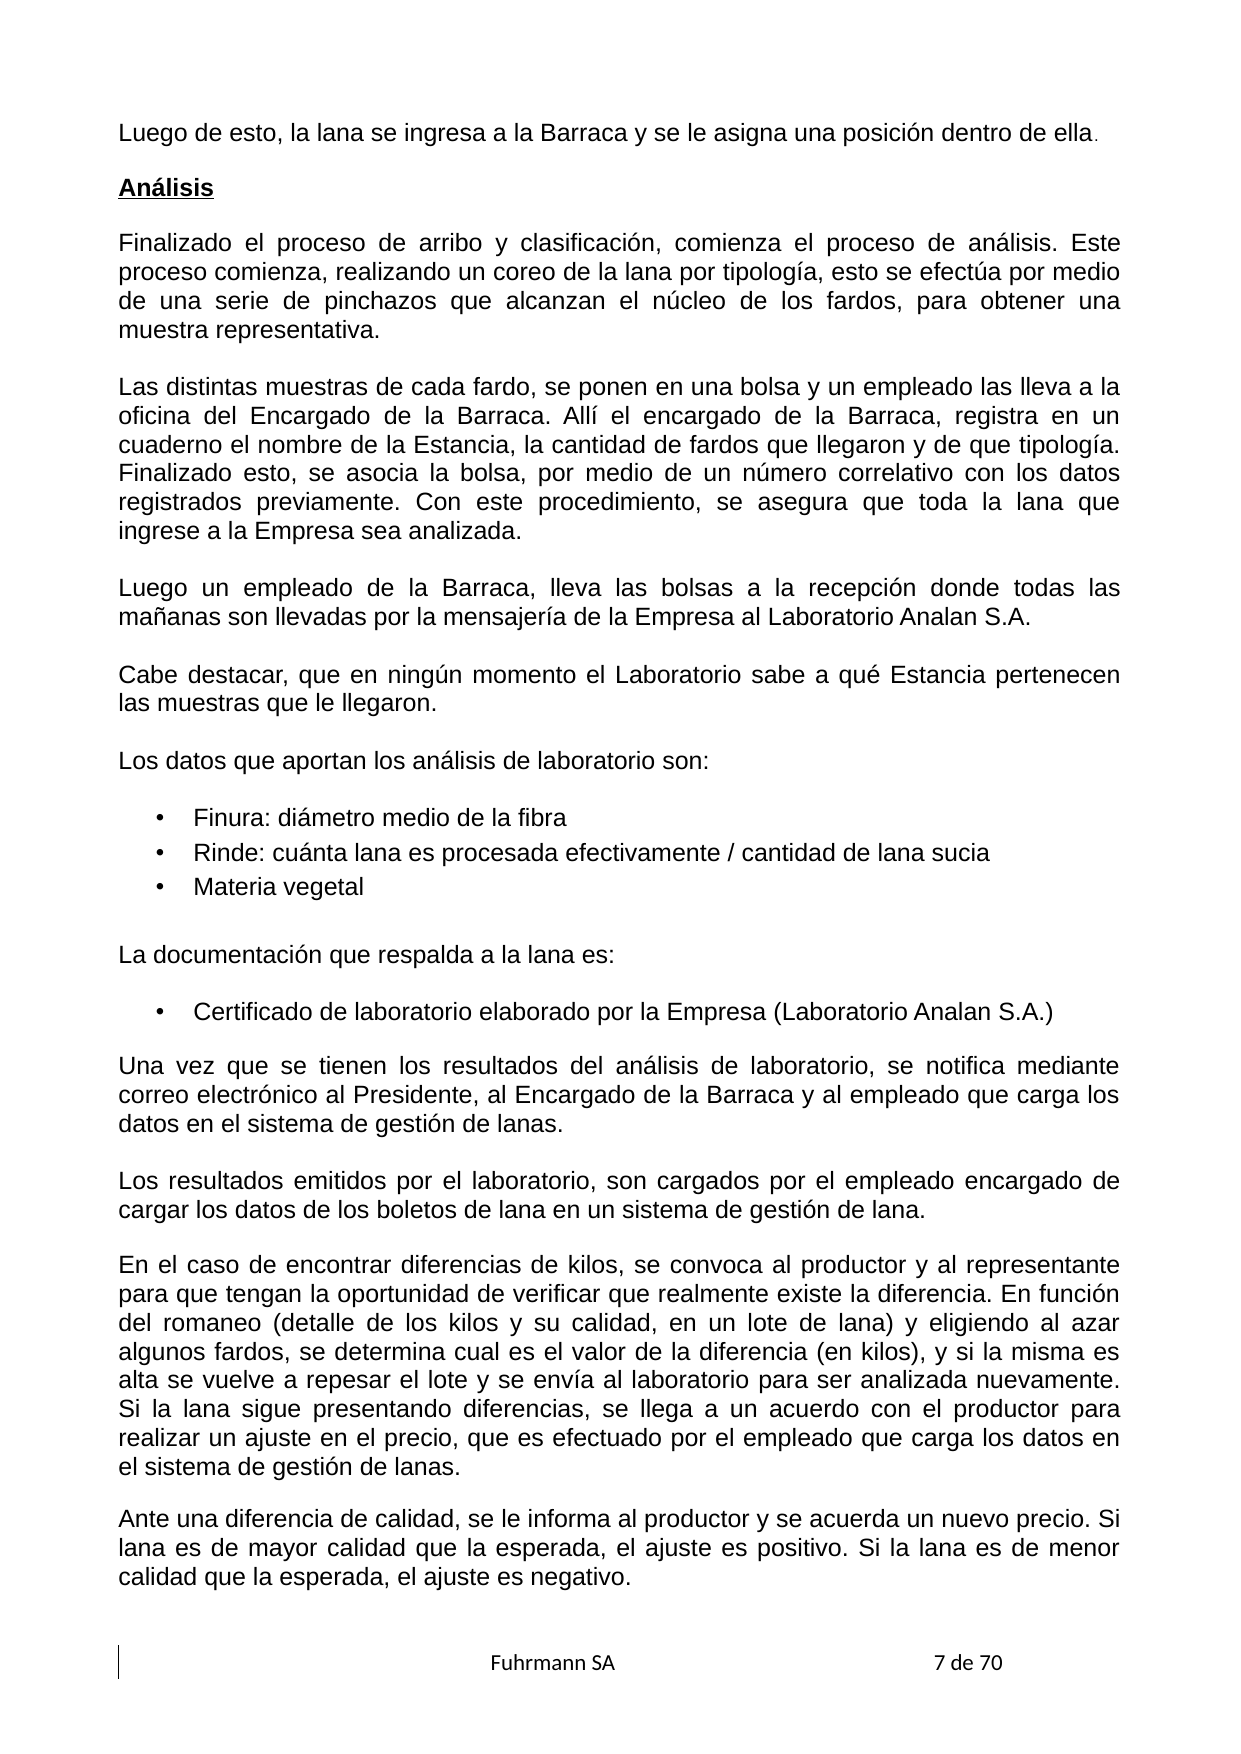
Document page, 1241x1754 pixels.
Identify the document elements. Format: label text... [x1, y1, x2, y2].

text Luego un empleado de la Barraca, lleva las bolsas a la recepción donde todas las mañanas son llevadas por la mensajería de la Empresa al Laboratorio Analan S.A. [118, 573, 1122, 631]
text En el caso de encontrar diferencias de kilos, se convoca al productor y al representante para que tengan la oportunidad de verificar que realmente existe la diferencia. En función del romaneo (detalle de los kilos y su calidad, en un lote de lana) y eligiendo al azar algunos fardos, se determina cual es el valor de la diferencia (en kilos), y si la misma es alta se vuelve a repesar el lote y se envía al laboratorio para ser analizada nuevamente. Si la lana sigue presentando diferencias, se llega a un acuerdo con el productor para realizar un ajuste en el precio, que es efectuado por el empleado que carga los datos en el sistema de gestión de lanas. [118, 1250, 1122, 1480]
list Finura: diámetro medio de la fibra [156, 803, 1122, 832]
list Rinde: cuánta lana es procesada efectivamente / cantidad de lana sucia [156, 837, 1122, 866]
text Cabe destacar, que en ningún momento el Laboratorio sabe a qué Estancia pertenecen las muestras que le llegaron. [118, 659, 1122, 717]
text La documentación que respalda a la lana es: [118, 940, 1122, 969]
list Materia vegetal [156, 872, 1122, 901]
text Las distintas muestras de cada fardo, se ponen en una bolsa y un empleado las lleva a la oficina del Encargado de la Barraca. Allí el encargado de la Barraca, registra en un cuaderno el nombre de la Estancia, la cantidad de fardos que llegaron y de que tipología. Finalizado esto, se asocia la bolsa, por medio de un número correlativo con los datos registrados previamente. Con este procedimiento, se asegura que toda la lana que ingrese a la Empresa sea analizada. [118, 372, 1122, 544]
text Ante una diferencia de calidad, se le informa al productor y se acuerda un nuevo precio. Si lana es de mayor calidad que la esperada, el ajuste es positivo. Si la lana es de menor calidad que la esperada, el ajuste es negativo. [118, 1504, 1122, 1590]
list Certificado de laboratorio elaborado por la Empresa (Laboratorio Analan S.A.) [156, 997, 1122, 1026]
text Los datos que aportan los análisis de laboratorio son: [118, 746, 1122, 774]
text Luego de esto, la lana se ingresa a la Barraca y se le asigna una posición dentro de ella. [118, 118, 1122, 147]
text Análisis [118, 173, 1122, 202]
text Los resultados emitidos por el laboratorio, son cargados por el empleado encargado de cargar los datos de los boletos de lana en un sistema de gestión de lana. [118, 1166, 1122, 1224]
text Una vez que se tienen los resultados del análisis de laboratorio, se notifica mediante correo electrónico al Presidente, al Encargado de la Barraca y al empleado que carga los datos en el sistema de gestión de lanas. [118, 1051, 1122, 1138]
text Finalizado el proceso de arribo y clasificación, comienza el proceso de análisis. Este proceso comienza, realizando un coreo de la lana por tipología, esto se efectúa por medio de una serie de pinchazos que alcanzan el núcleo de los fardos, para obtener una muestra representativa. [118, 228, 1122, 343]
